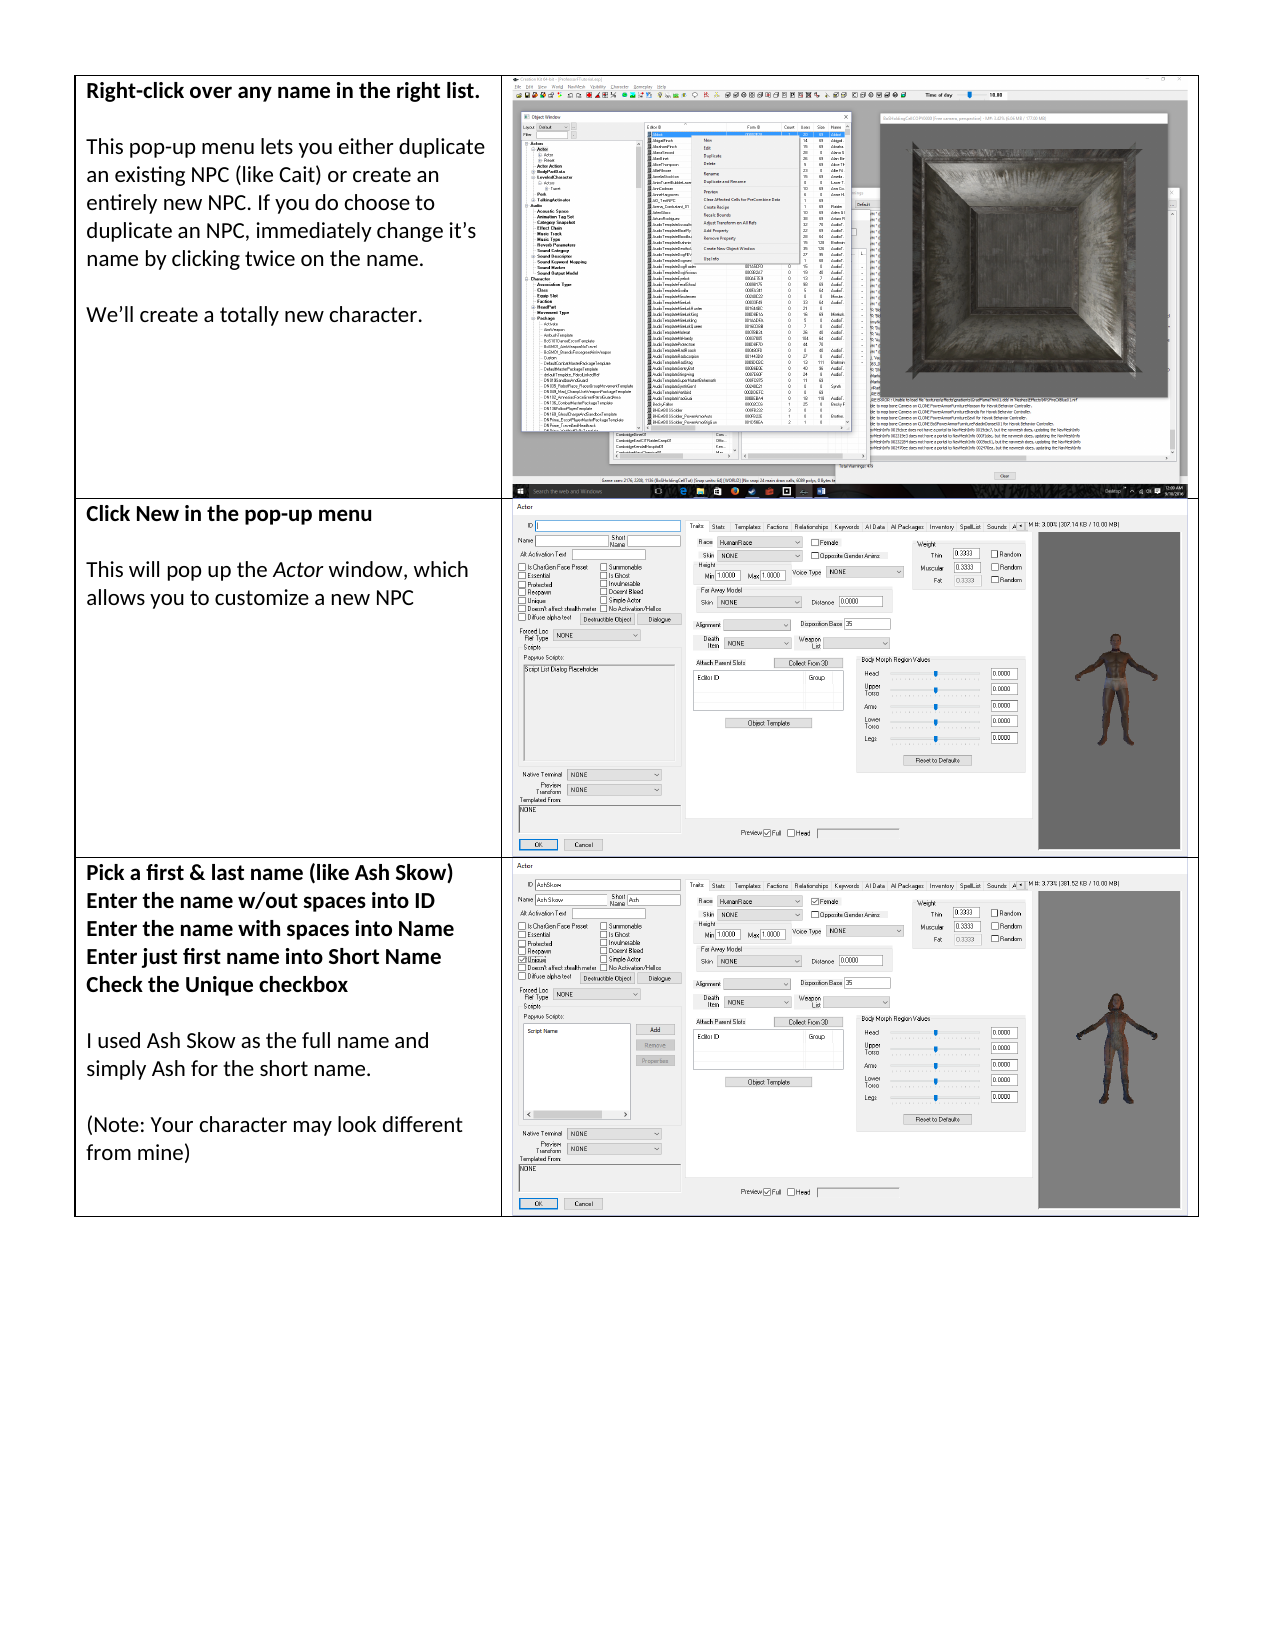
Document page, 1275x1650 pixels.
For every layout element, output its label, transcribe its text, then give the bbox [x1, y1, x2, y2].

table_cell [1188, 76, 1198, 498]
table_cell [502, 76, 512, 498]
table_cell [1188, 858, 1198, 1216]
table_cell [1188, 499, 1198, 857]
table_cell [502, 499, 512, 857]
table_cell Pick a first & last name (like Ash Skow) Enter the name w/out spaces into ID Enter the name with spaces into Name Enter just first name into Short Name Check the Unique checkbox I used Ash Skow as the full name and simply Ash for the short name. (Note: Your character may look different from mine) [76, 858, 501, 1216]
table_cell Click New in the pop-up menu This will pop up the Actor window, which allows you to customize a new NPC [76, 499, 501, 857]
table_cell [502, 858, 512, 1216]
table_cell Right-click over any name in the right list. This pop-up menu lets you either duplicate an existing NPC (like Cait) or create an entirely new NPC. If you do choose to duplicate an NPC, immediately change it’s name by clicking twice on the name. We’ll create a totally new character. [76, 76, 501, 498]
